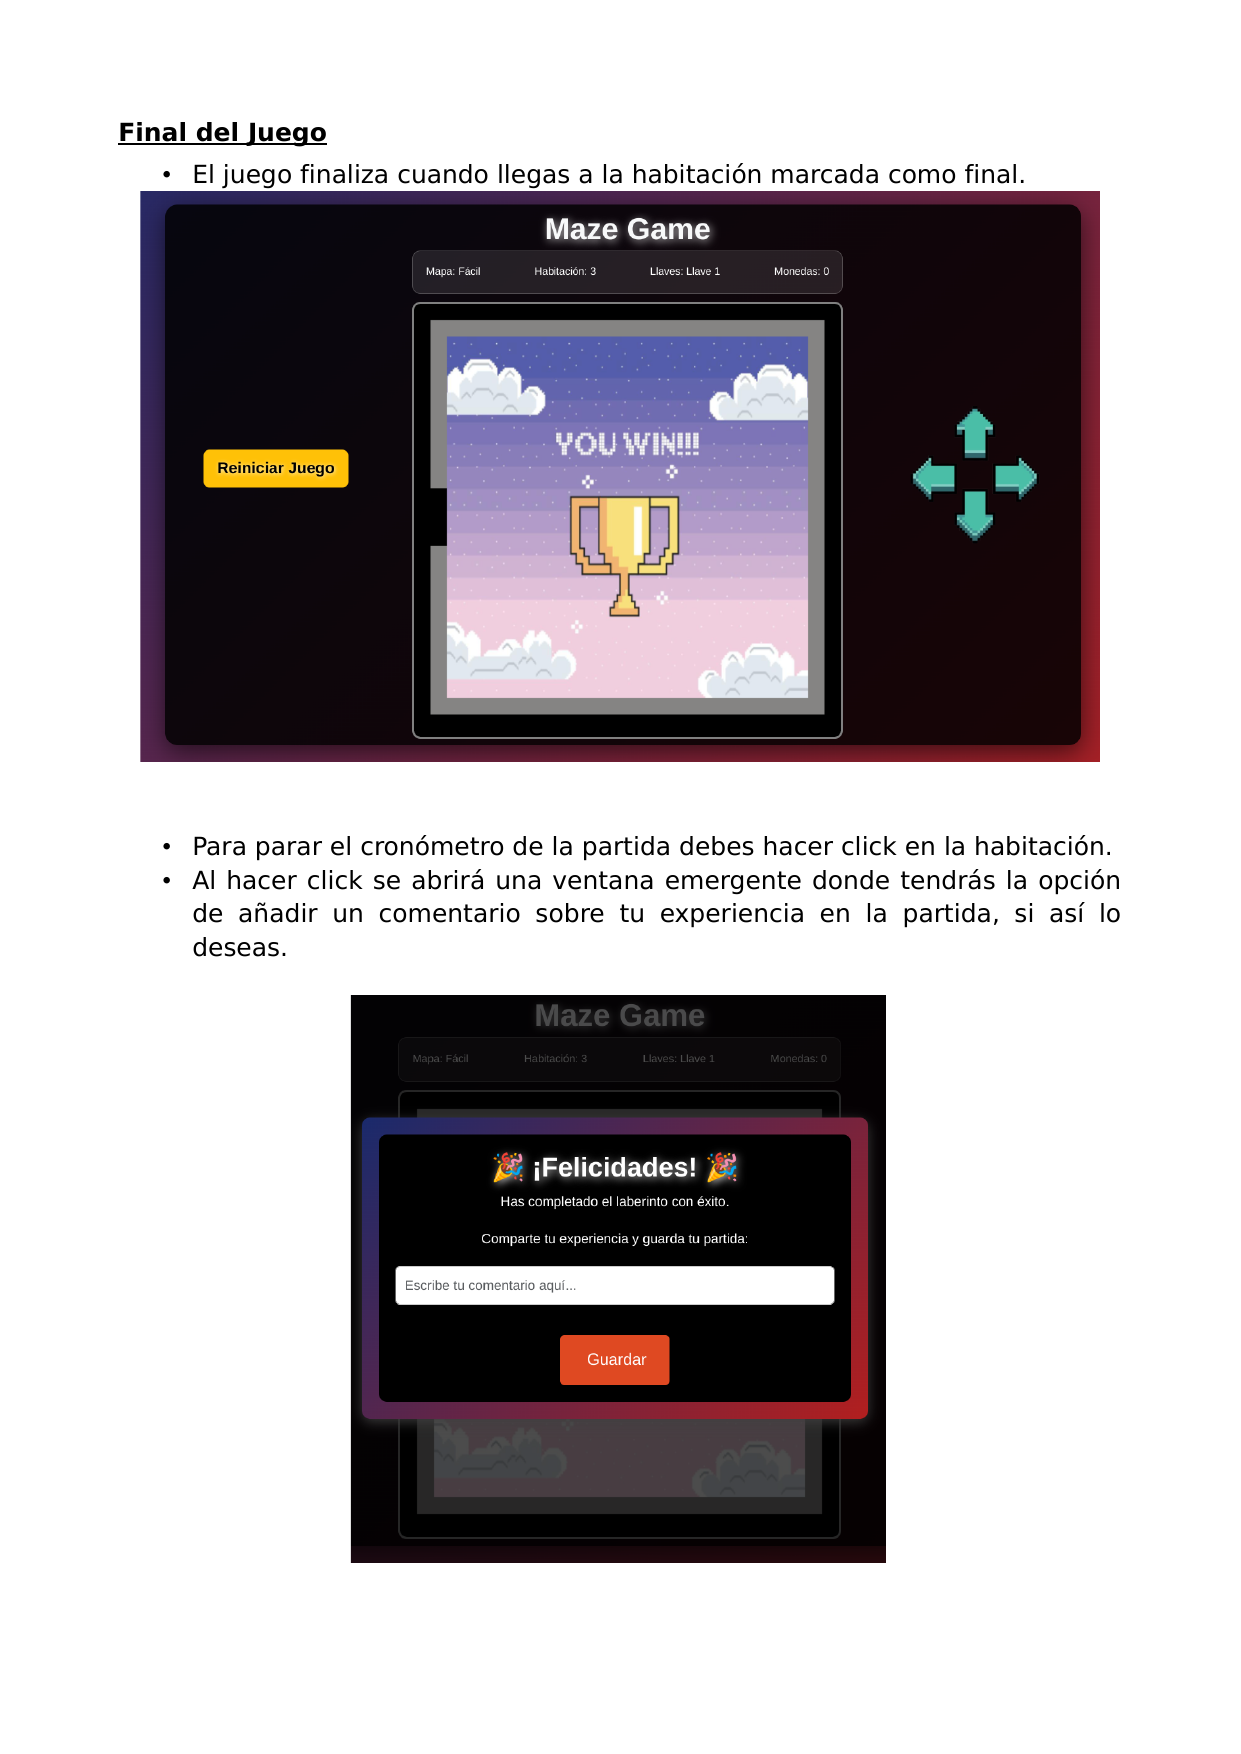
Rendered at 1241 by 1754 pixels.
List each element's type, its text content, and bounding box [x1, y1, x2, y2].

list Para parar el cronómetro de la partida debes hacer click en la habitación. [162, 832, 1122, 862]
picture [350, 995, 886, 1563]
list El juego finaliza cuando llegas a la habitación marcada como final. [162, 160, 1122, 189]
picture [140, 191, 1100, 762]
subtitle Final del Juego [118, 118, 1122, 147]
list Al hacer click se abrirá una ventana emergente donde tendrás la opción de añadir un comentario sobre tu experiencia en la partida, si así lo deseas. [162, 866, 1122, 962]
